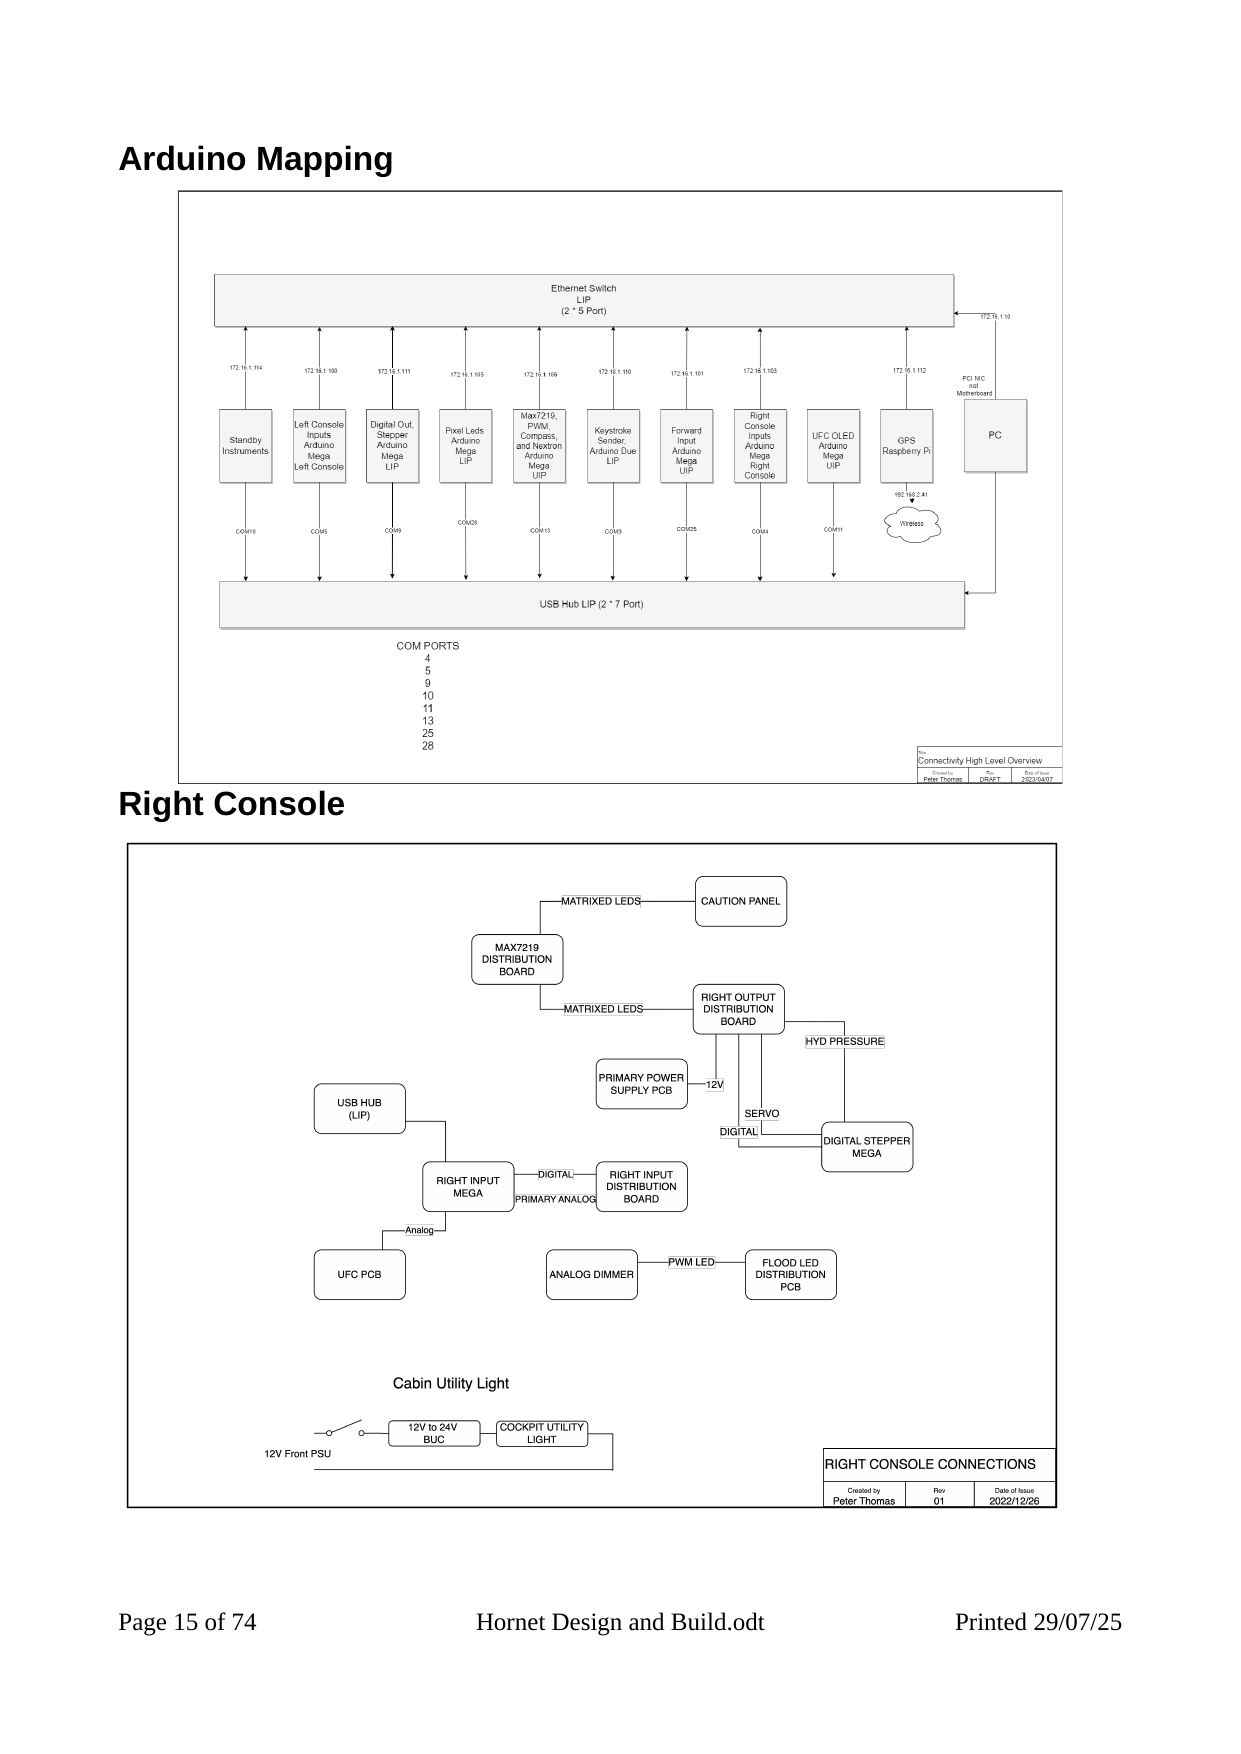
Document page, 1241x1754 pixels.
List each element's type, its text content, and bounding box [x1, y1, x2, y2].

subtitle Right Console [118, 244, 1122, 822]
picture [118, 834, 1065, 1516]
subtitle Arduino Mapping [118, 139, 1122, 178]
picture [177, 190, 1063, 784]
